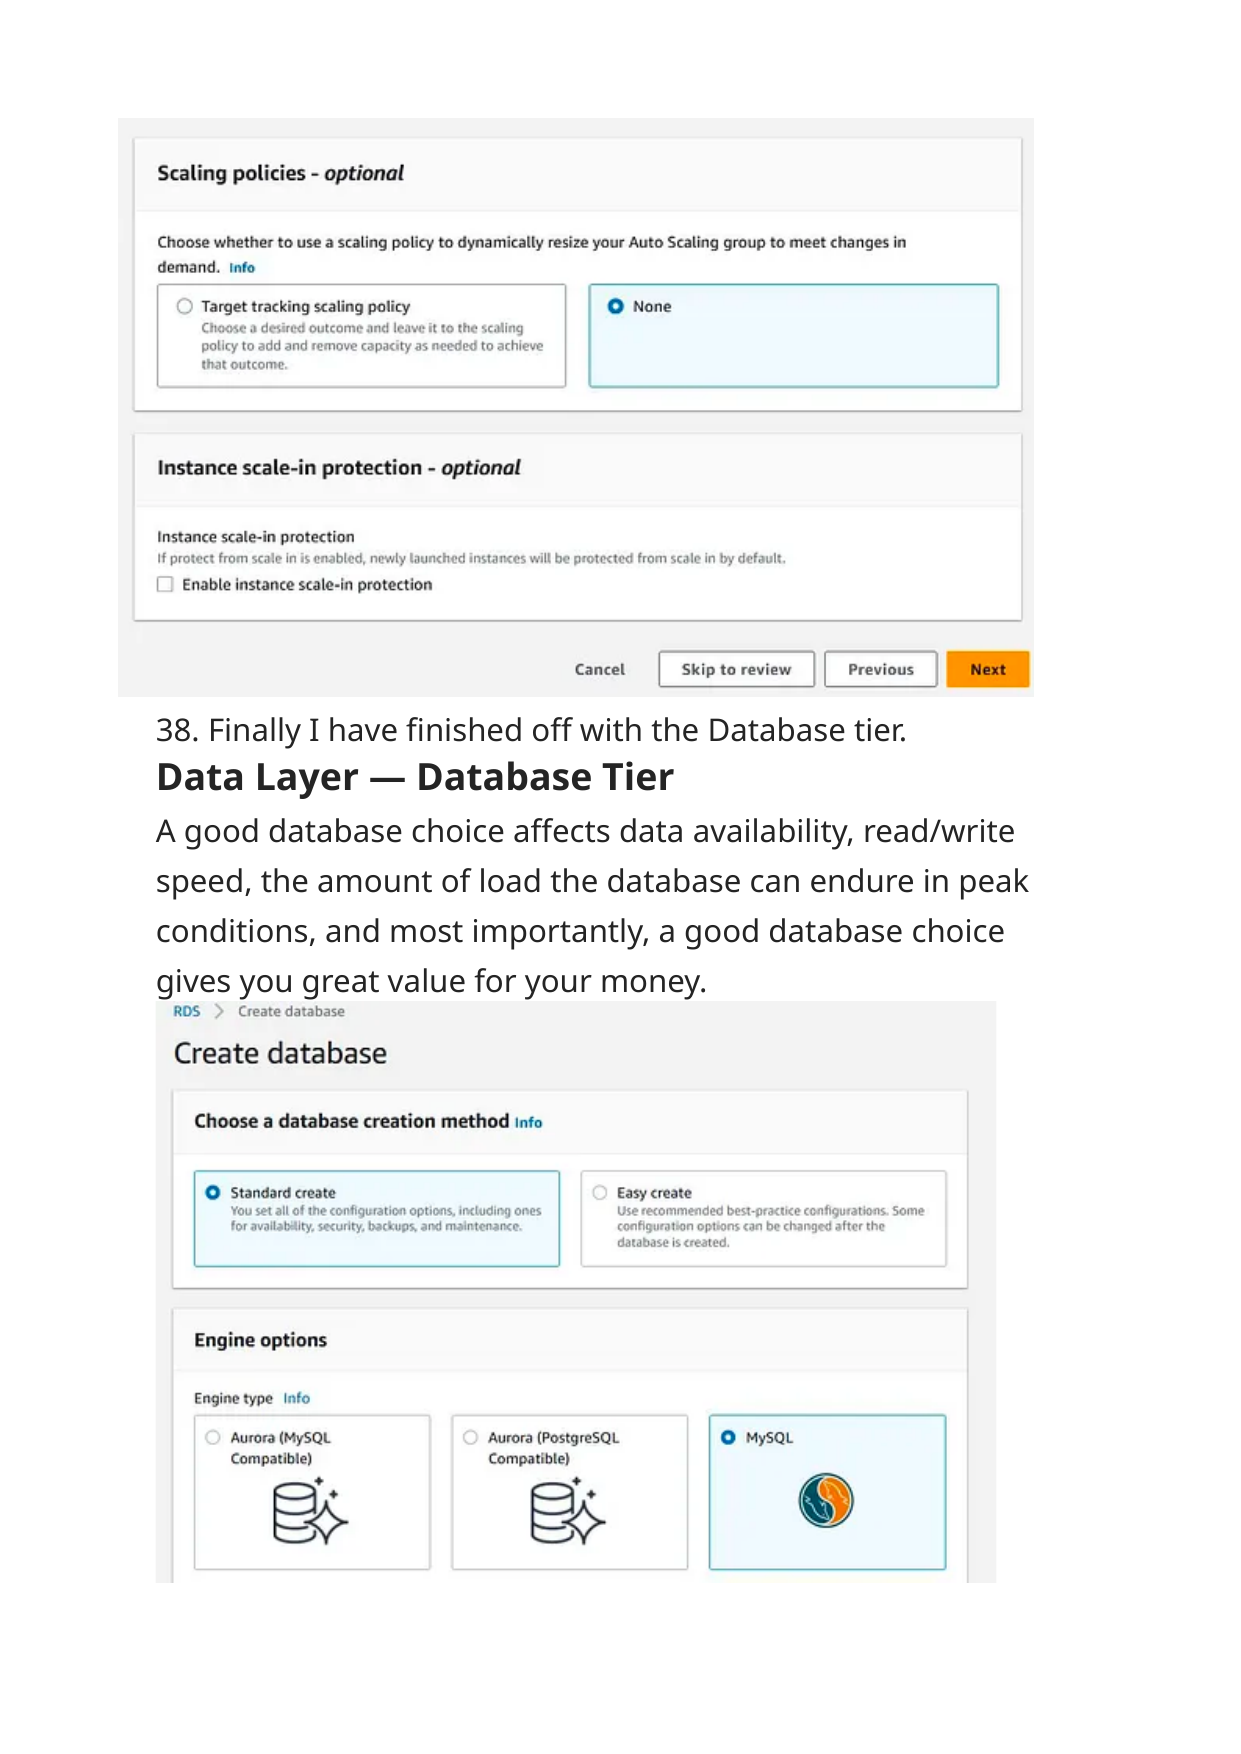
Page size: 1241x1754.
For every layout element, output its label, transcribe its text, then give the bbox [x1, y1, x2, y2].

subtitle Data Layer — Database Tier [156, 751, 1084, 802]
picture [155, 1001, 997, 1583]
text 38. Finally I have finished off with the Database tier. [156, 701, 1084, 751]
text A good database choice affects data availability, read/write speed, the amount of load the database can endure in peak conditions, and most importantly, a good database choice gives you great value for your money. [156, 802, 1084, 1002]
picture [118, 118, 1034, 697]
